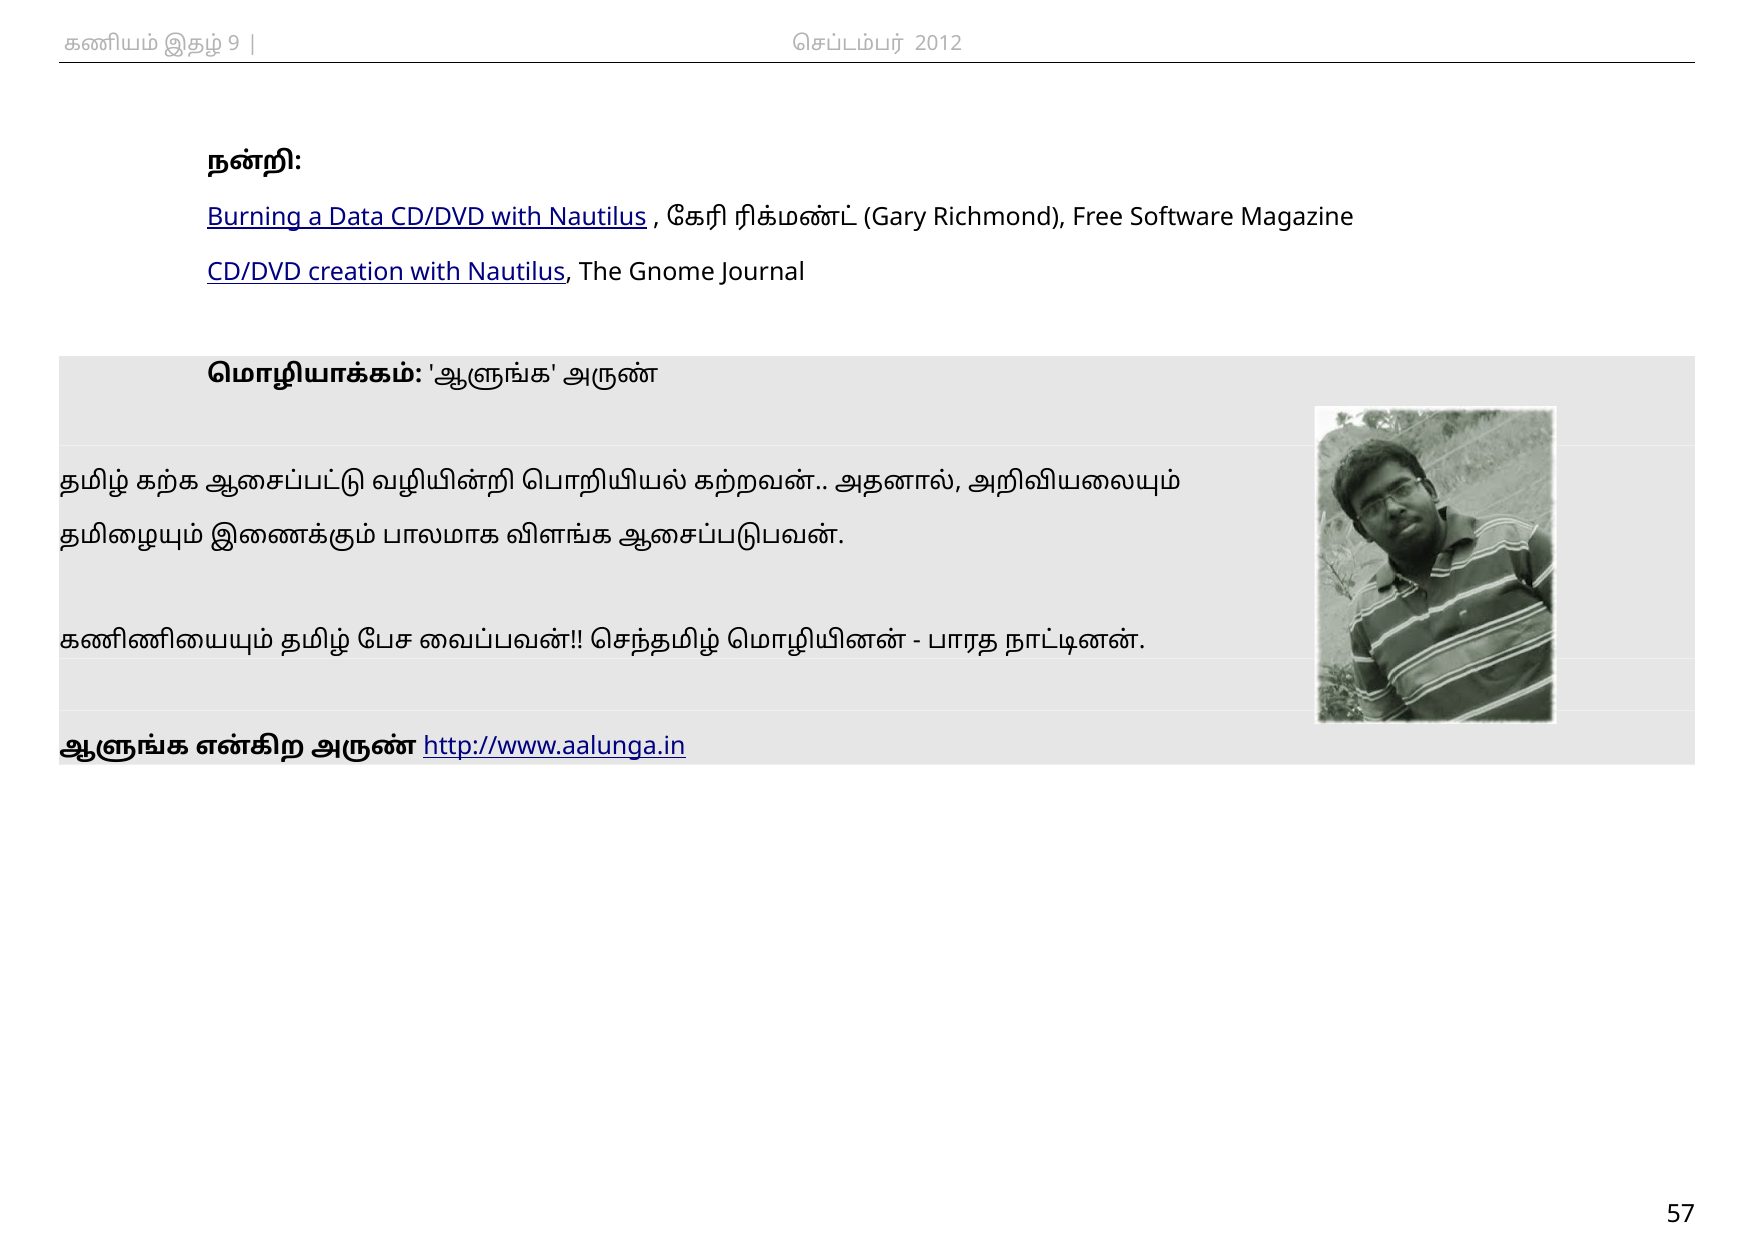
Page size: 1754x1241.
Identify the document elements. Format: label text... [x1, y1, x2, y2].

subtitle தமிழ் கற்க ஆசைப்பட்டு வழியின்றி பொறியியல் கற்றவன்.. அதனால், அறிவியலையும் தமிழையும் இணைக்கும் பாலமாக விளங்க ஆசைப்படுபவன். கணிணியையும் தமிழ் பேச வைப்பவன்!! செந்தமிழ் மொழியினன் - பாரத நாட்டினன். [59, 462, 1314, 658]
text Burning a Data CD/DVD with Nautilus , கேரி ரிக்மண்ட் (Gary Richmond), Free Software Magazine [59, 198, 1695, 235]
subtitle ஆளுங்க என்கிற அருண் http://www.aalunga.in [59, 728, 1695, 765]
subtitle [1557, 462, 1695, 658]
text மொழியாக்கம்: 'ஆளுங்க' அருண் [59, 356, 1695, 393]
picture [1314, 406, 1557, 724]
text CD/DVD creation with Nautilus, The Gnome Journal [59, 254, 1695, 288]
text நன்றி: [59, 143, 1695, 180]
